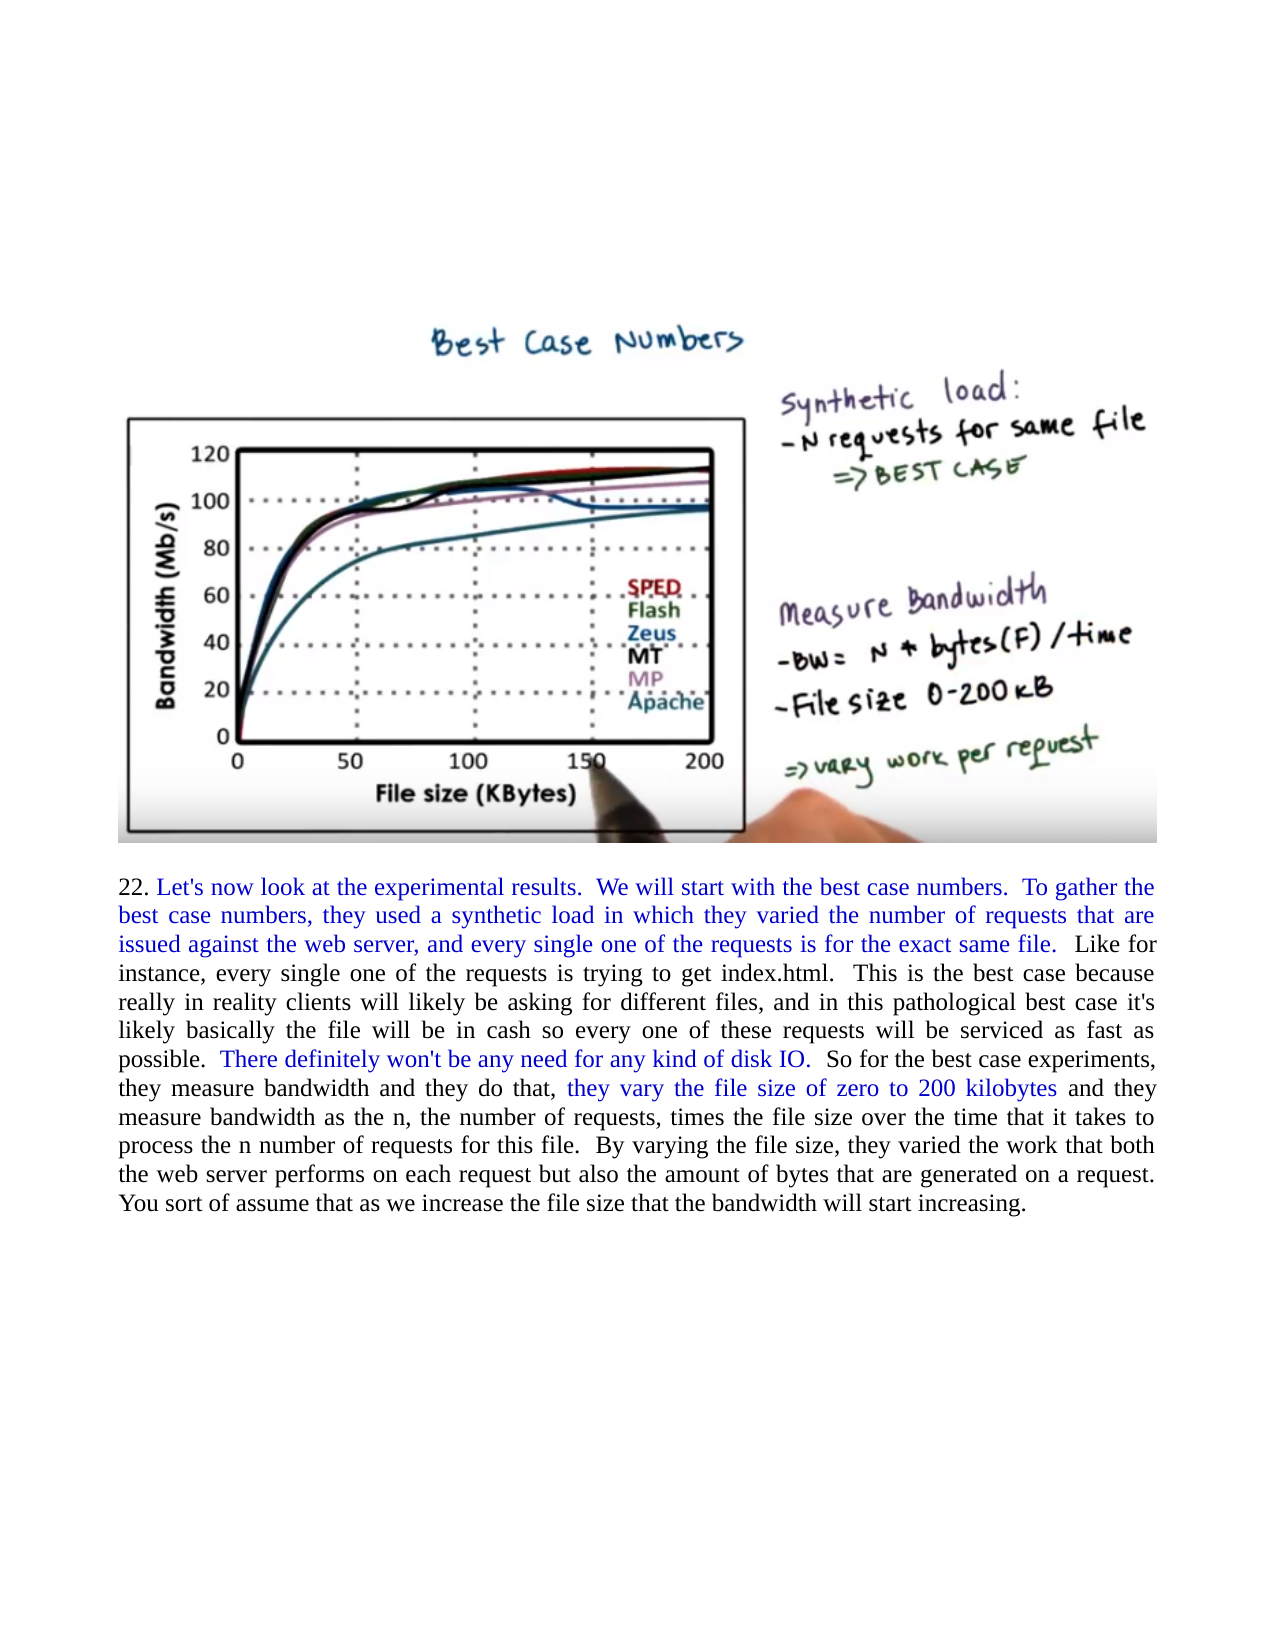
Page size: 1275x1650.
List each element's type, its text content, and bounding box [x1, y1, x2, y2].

text 22. Let's now look at the experimental results. We will start with the best case numbers. To gather the best case numbers, they used a synthetic load in which they varied the number of requests that are issued against the web server, and every single one of the requests is for the exact same file. Like for instance, every single one of the requests is trying to get index.html. This is the best case because really in reality clients will likely be asking for different files, and in this pathological best case it's likely basically the file will be in cash so every one of these requests will be serviced as fast as possible. There definitely won't be any need for any kind of disk IO. So for the best case experiments, they measure bandwidth and they do that, they vary the file size of zero to 200 kilobytes and they measure bandwidth as the n, the number of requests, times the file size over the time that it takes to process the n number of requests for this file. By varying the file size, they varied the work that both the web server performs on each request but also the amount of bytes that are generated on a request. You sort of assume that as we increase the file size that the bandwidth will start increasing. [118, 872, 1157, 1217]
picture [118, 319, 1157, 843]
